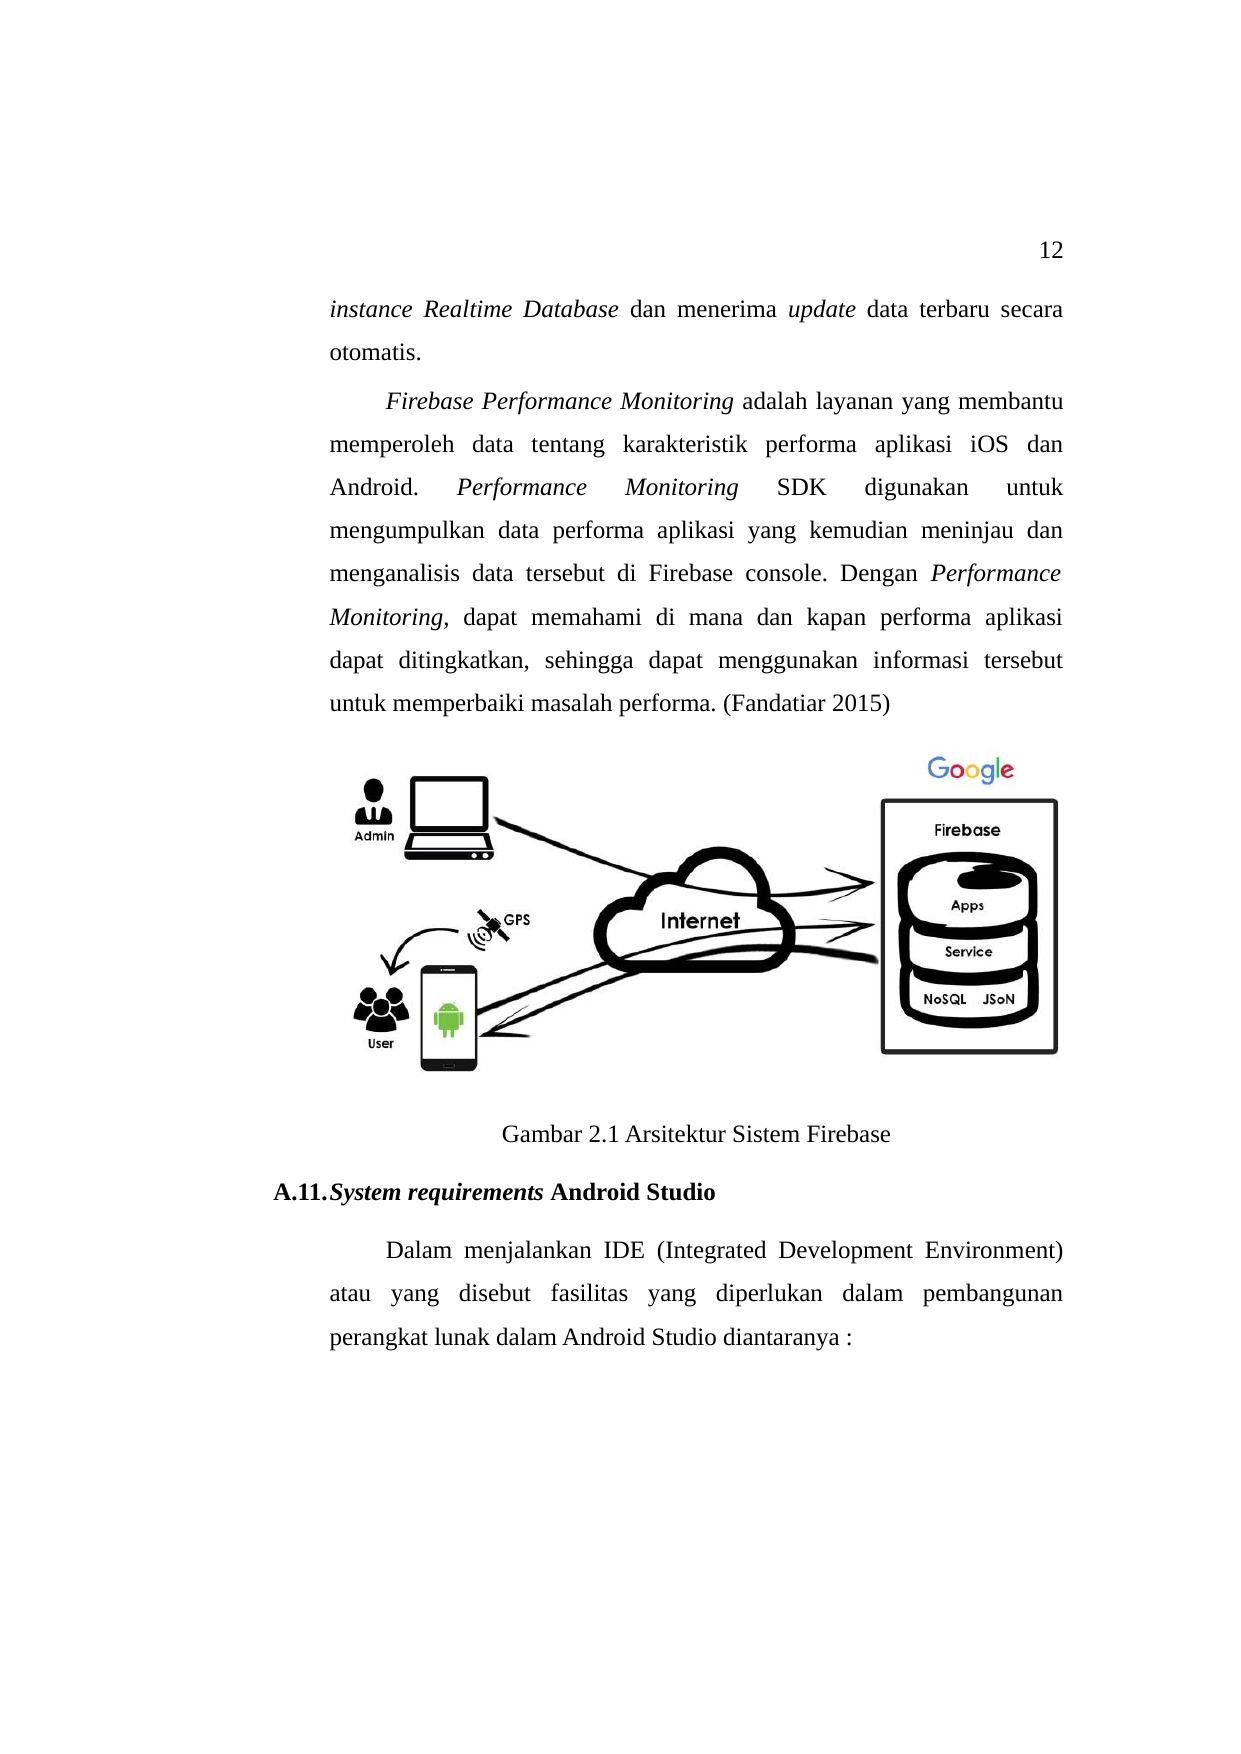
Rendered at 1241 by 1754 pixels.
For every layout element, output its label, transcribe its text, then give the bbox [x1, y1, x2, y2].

text Dalam menjalankan IDE (Integrated Development Environment) atau yang disebut fasilitas yang diperlukan dalam pembangunan perangkat lunak dalam Android Studio diantaranya : [329, 1235, 1063, 1350]
text Firebase Performance Monitoring adalah layanan yang membantu memperoleh data tentang karakteristik performa aplikasi iOS dan Android. Performance Monitoring SDK digunakan untuk mengumpulkan data performa aplikasi yang kemudian meninjau dan menganalisis data tersebut di Firebase console. Dengan Performance Monitoring, dapat memahami di mana dan kapan performa aplikasi dapat ditingkatkan, sehingga dapat menggunakan informasi tersebut untuk memperbaiki masalah performa. (Fandatiar 2015)⁠ [329, 386, 1063, 717]
picture [334, 746, 1069, 1105]
text instance Realtime Database dan menerima update data terbaru secara otomatis. [329, 294, 1063, 366]
text Gambar 2.1 Arsitektur Sistem Firebase [329, 746, 1063, 1148]
list System requirements Android Studio [273, 1177, 1063, 1206]
